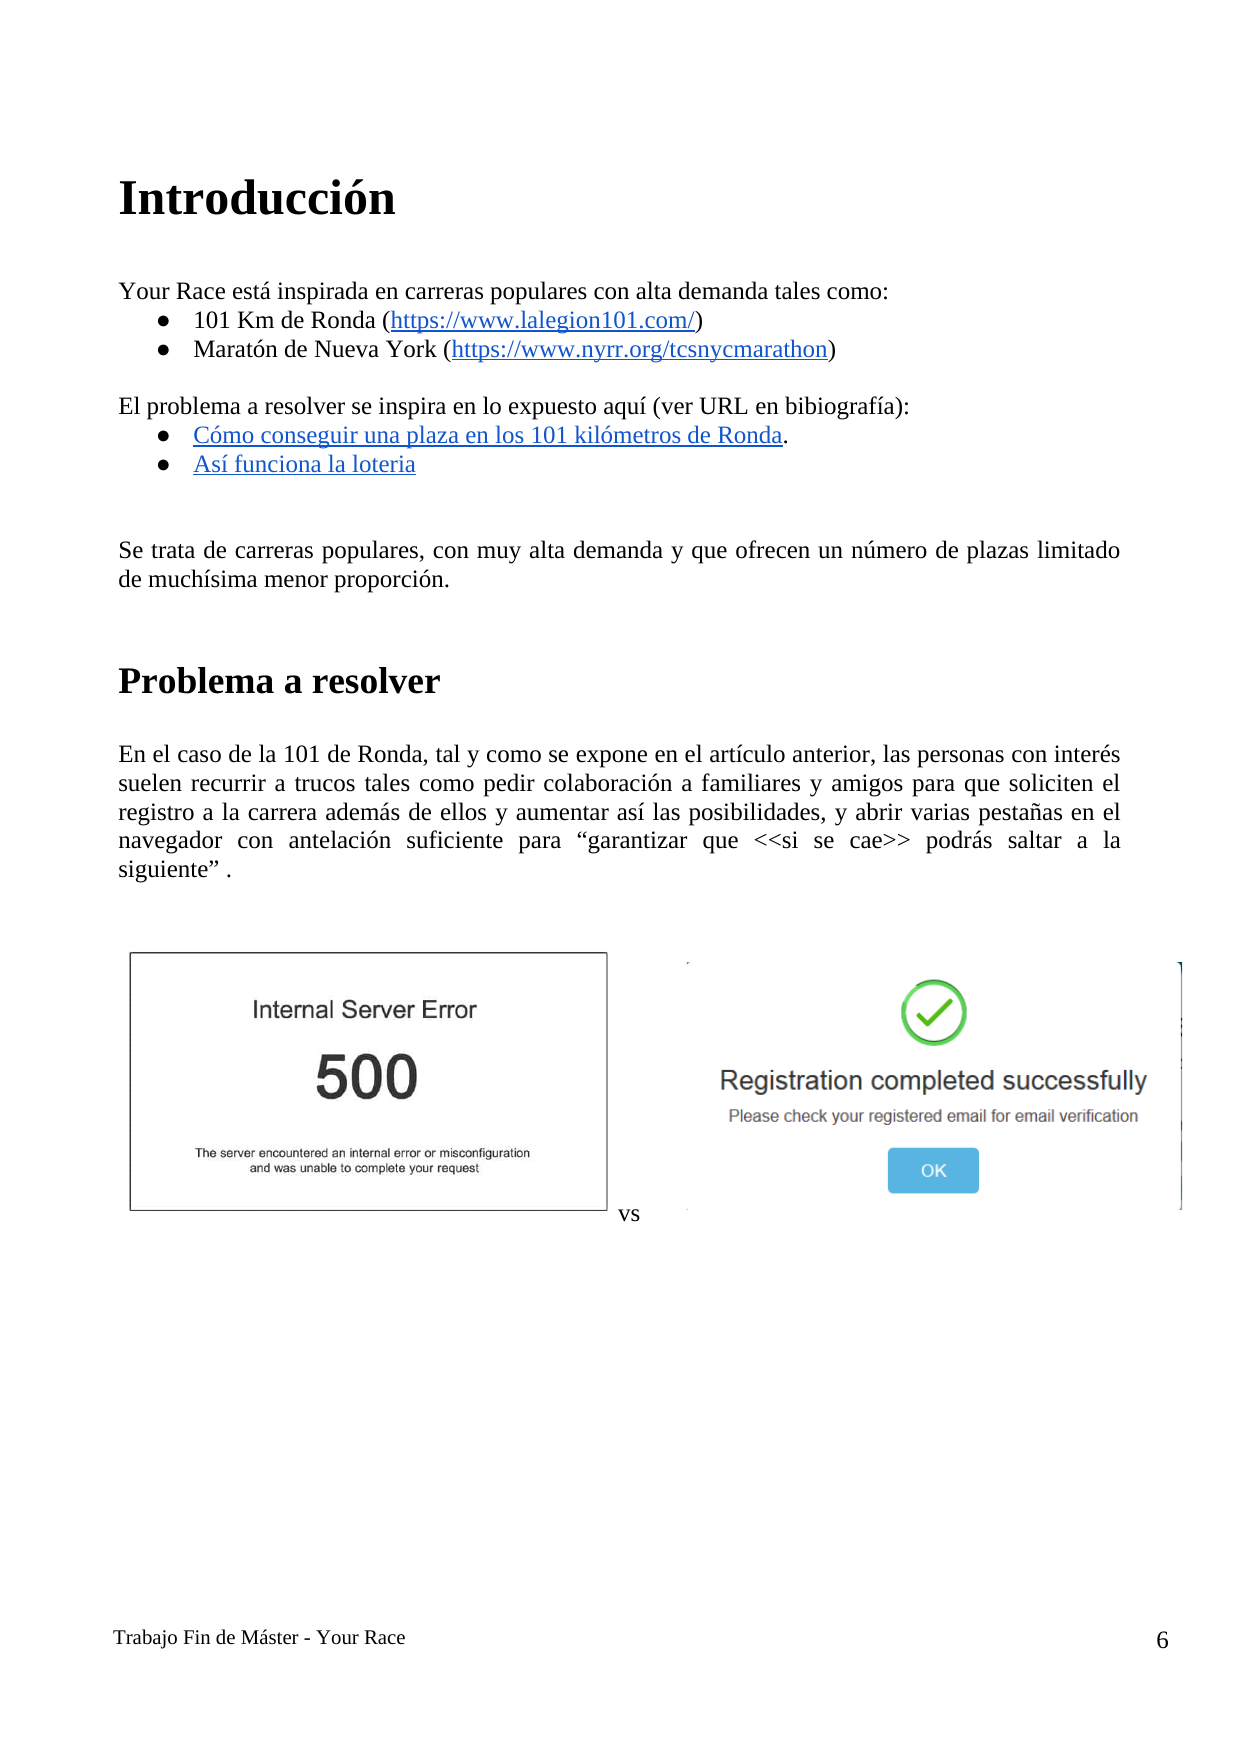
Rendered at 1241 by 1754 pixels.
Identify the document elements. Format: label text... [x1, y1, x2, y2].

subtitle Introducción [118, 168, 1122, 226]
text Se trata de carreras populares, con muy alta demanda y que ofrecen un número de plazas limitado de muchísima menor proporción. [118, 535, 1122, 593]
text En el caso de la 101 de Ronda, tal y como se expone en el artículo anterior, las personas con interés suelen recurrir a trucos tales como pedir colaboración a familiares y amigos para que soliciten el registro a la carrera además de ellos y aumentar así las posibilidades, y abrir varias pestañas en el navegador con antelación suficiente para “garantizar que <<si se cae>> podrás saltar a la siguiente” . [118, 739, 1122, 883]
list Así funciona la loteria [156, 449, 1122, 478]
list 101 Km de Ronda (https://www.lalegion101.com/) [156, 305, 1122, 334]
text vs [118, 940, 1122, 1227]
list Cómo conseguir una plaza en los 101 kilómetros de Ronda. [156, 420, 1122, 449]
text Your Race está inspirada en carreras populares con alta demanda tales como: [118, 276, 1122, 305]
subtitle Problema a resolver [118, 659, 1122, 702]
text El problema a resolver se inspira en lo expuesto aquí (ver URL en bibiografía): [118, 391, 1122, 420]
picture [118, 940, 618, 1222]
picture [686, 962, 1183, 1210]
list Maratón de Nueva York (https://www.nyrr.org/tcsnycmarathon) [156, 334, 1122, 363]
